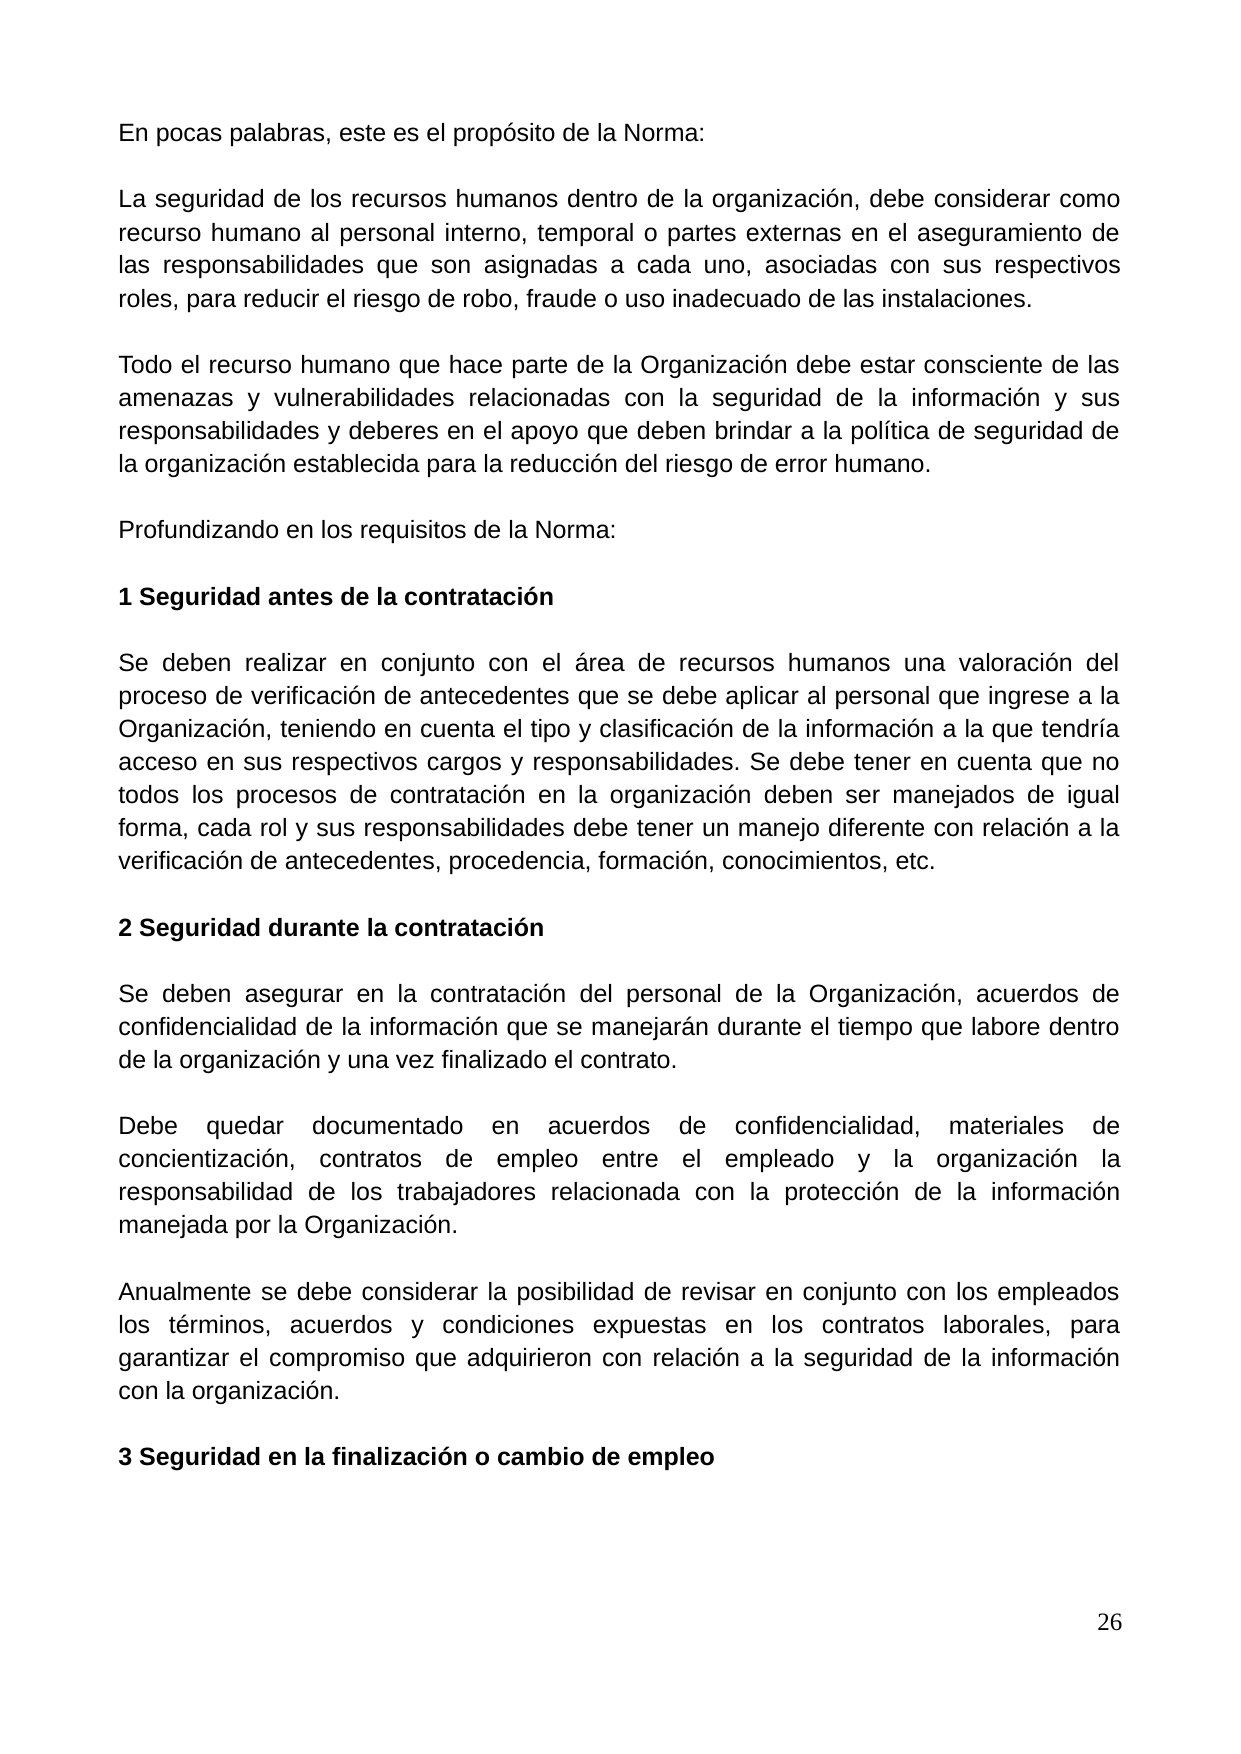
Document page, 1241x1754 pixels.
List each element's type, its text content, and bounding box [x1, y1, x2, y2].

text En pocas palabras, este es el propósito de la Norma: [118, 118, 1122, 147]
text 2 Seguridad durante la contratación [118, 912, 1122, 941]
text Profundizando en los requisitos de la Norma: [118, 515, 1122, 544]
text La seguridad de los recursos humanos dentro de la organización, debe considerar como recurso humano al personal interno, temporal o partes externas en el aseguramiento de las responsabilidades que son asignadas a cada uno, asociadas con sus respectivos roles, para reducir el riesgo de robo, fraude o uso inadecuado de las instalaciones. [118, 184, 1122, 312]
text Se deben asegurar en la contratación del personal de la Organización, acuerdos de confidencialidad de la información que se manejarán durante el tiempo que labore dentro de la organización y una vez finalizado el contrato. [118, 979, 1122, 1074]
text Todo el recurso humano que hace parte de la Organización debe estar consciente de las amenazas y vulnerabilidades relacionadas con la seguridad de la información y sus responsabilidades y deberes en el apoyo que deben brindar a la política de seguridad de la organización establecida para la reducción del riesgo de error humano. [118, 350, 1122, 478]
text 3 Seguridad en la finalización o cambio de empleo [118, 1442, 1122, 1471]
text Debe quedar documentado en acuerdos de confidencialidad, materiales de concientización, contratos de empleo entre el empleado y la organización la responsabilidad de los trabajadores relacionada con la protección de la información manejada por la Organización. [118, 1111, 1122, 1239]
text Anualmente se debe considerar la posibilidad de revisar en conjunto con los empleados los términos, acuerdos y condiciones expuestas en los contratos laborales, para garantizar el compromiso que adquirieron con relación a la seguridad de la información con la organización. [118, 1277, 1122, 1404]
text 1 Seguridad antes de la contratación [118, 582, 1122, 610]
text Se deben realizar en conjunto con el área de recursos humanos una valoración del proceso de verificación de antecedentes que se debe aplicar al personal que ingrese a la Organización, teniendo en cuenta el tipo y clasificación de la información a la que tendría acceso en sus respectivos cargos y responsabilidades. Se debe tener en cuenta que no todos los procesos de contratación en la organización deben ser manejados de igual forma, cada rol y sus responsabilidades debe tener un manejo diferente con relación a la verificación de antecedentes, procedencia, formación, conocimientos, etc. [118, 648, 1122, 875]
